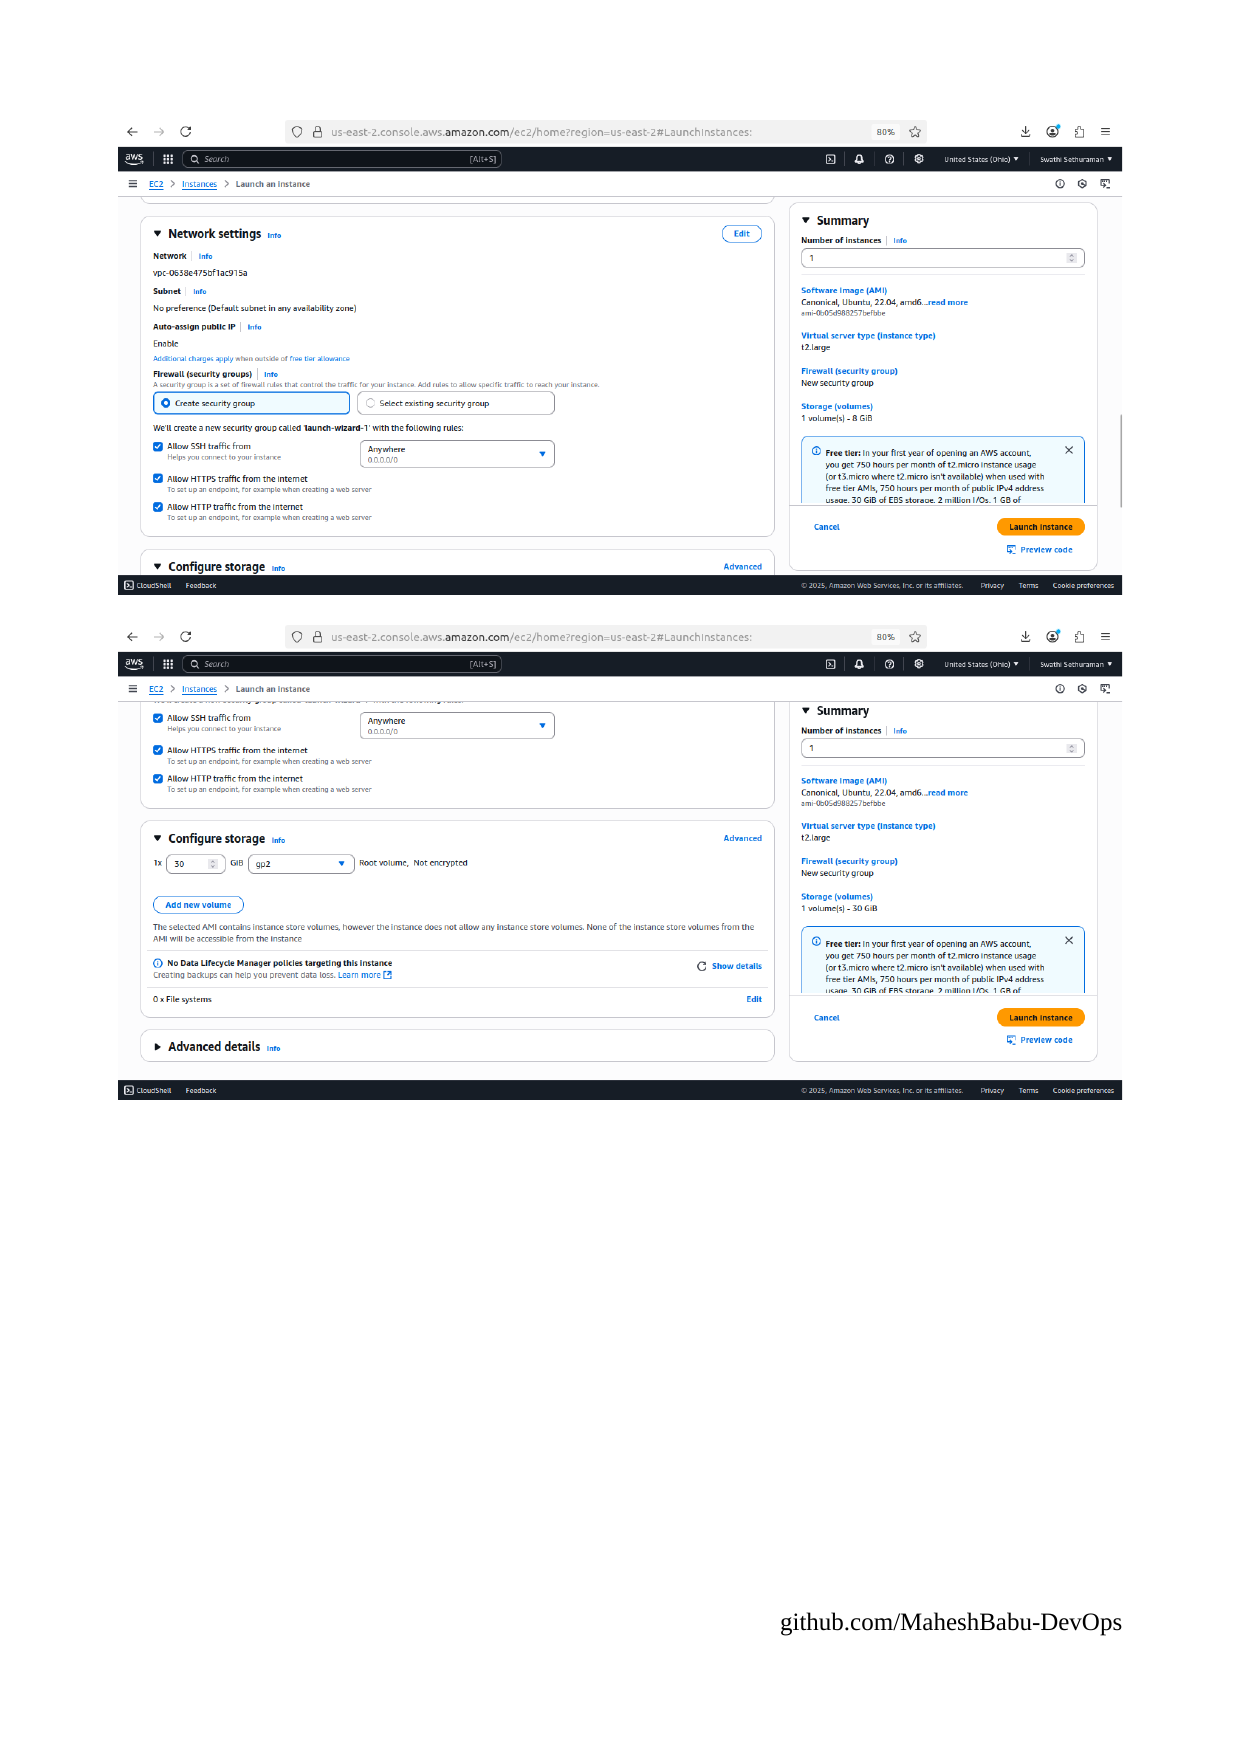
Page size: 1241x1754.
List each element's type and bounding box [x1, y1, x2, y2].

picture [118, 118, 1123, 595]
picture [118, 623, 1123, 1100]
